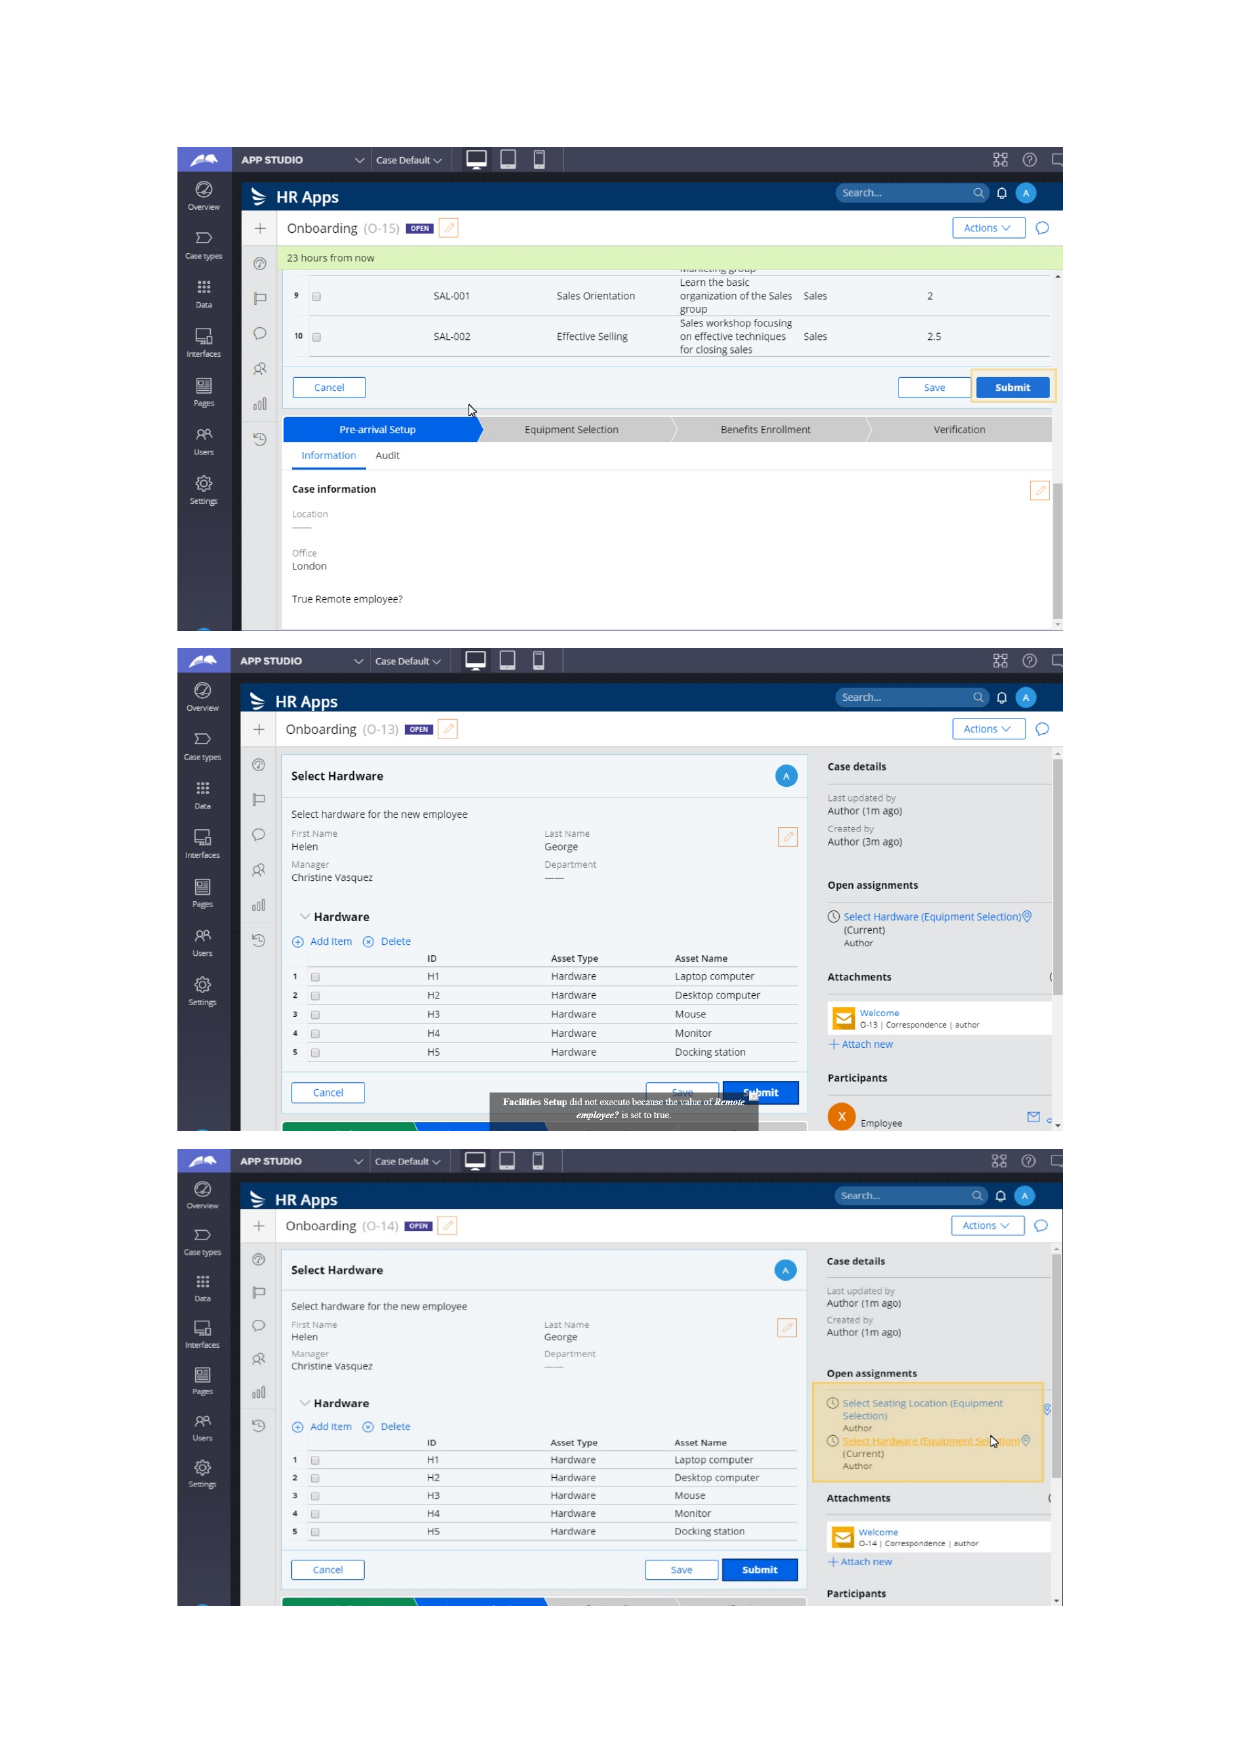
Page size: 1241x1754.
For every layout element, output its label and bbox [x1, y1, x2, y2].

picture [177, 1149, 1063, 1606]
picture [177, 147, 1063, 631]
picture [177, 648, 1063, 1131]
